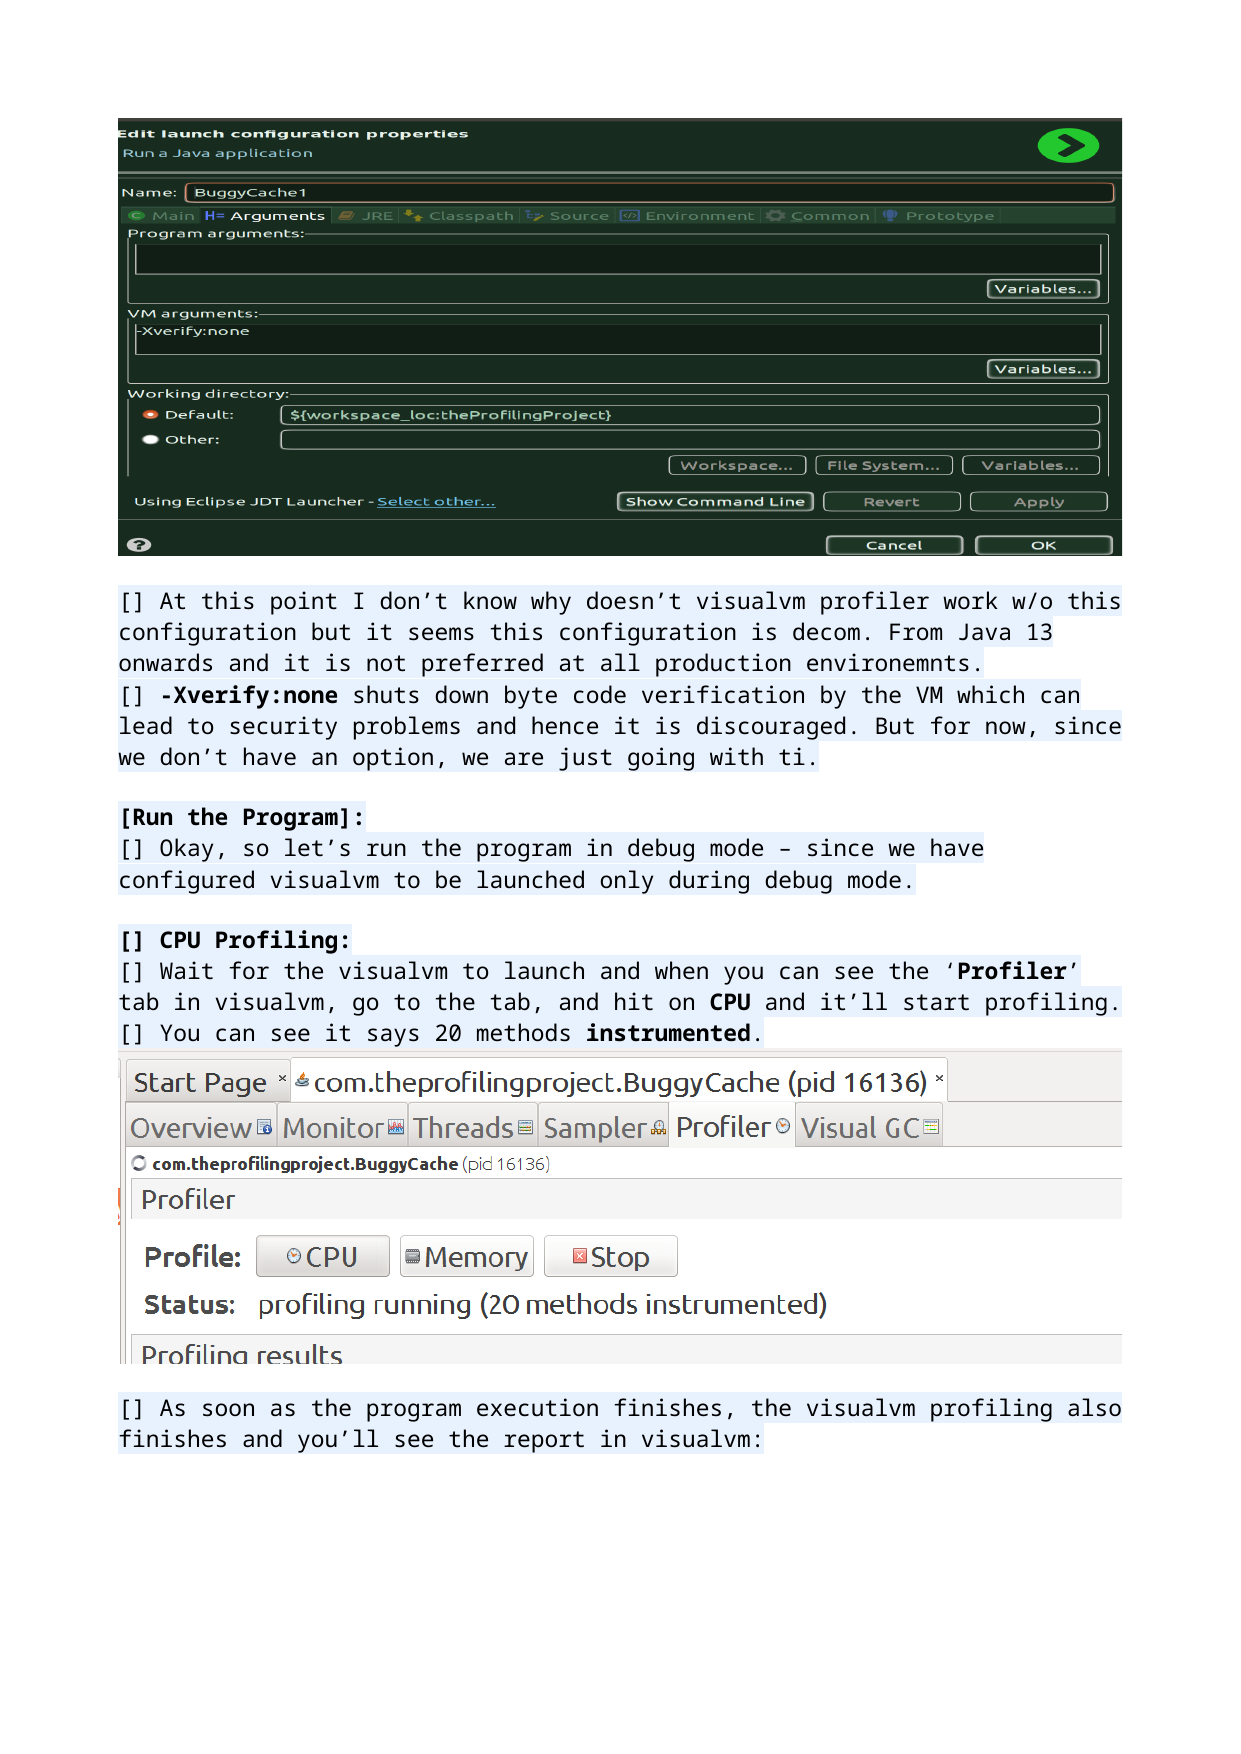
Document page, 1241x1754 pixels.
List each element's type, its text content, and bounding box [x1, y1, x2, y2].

text [] CPU Profiling: [118, 923, 1122, 955]
text [] Okay, so let’s run the program in debug mode – since we have configured visualvm to be launched only during debug mode. [118, 832, 1122, 895]
text [Run the Program]: [118, 801, 1122, 832]
text [] Wait for the visualvm to launch and when you can see the ‘Profiler’ tab in visualvm, go to the tab, and hit on CPU and it’ll start profiling. [118, 955, 1122, 1017]
text [] At this point I don’t know why doesn’t visualvm profiler work w/o this configuration but it seems this configuration is decom. From Java 13 onwards and it is not preferred at all production environemnts. [118, 585, 1122, 678]
picture [118, 1048, 1123, 1364]
text [] -Xverify:none shuts down byte code verification by the VM which can lead to security problems and hence it is discouraged. But for now, since we don’t have an option, we are just going with ti. [118, 678, 1122, 772]
picture [118, 118, 1123, 556]
text [] As soon as the program execution finishes, the visualvm profiling also finishes and you’ll see the report in visualvm: [118, 1392, 1122, 1454]
text [] You can see it says 20 methods instrumented. [118, 1017, 1122, 1048]
